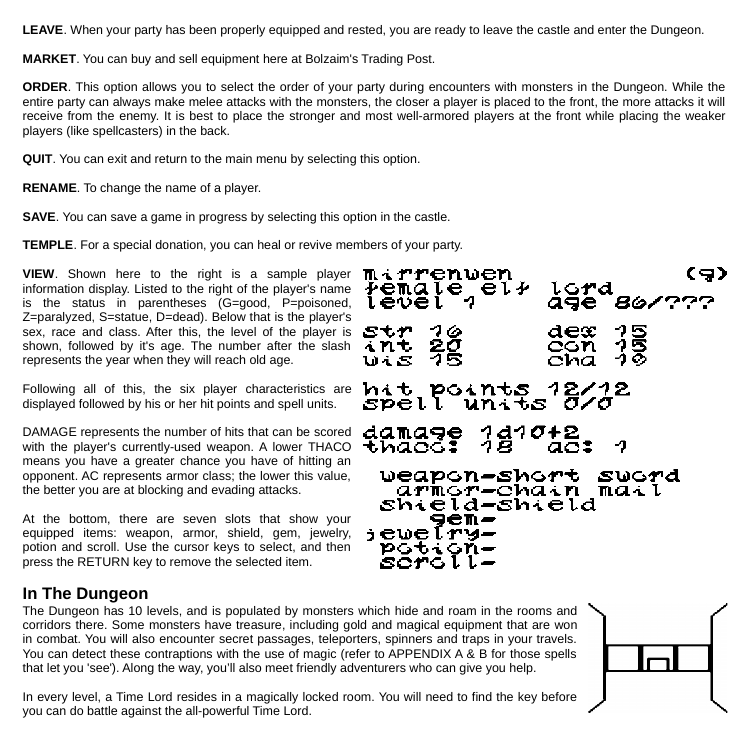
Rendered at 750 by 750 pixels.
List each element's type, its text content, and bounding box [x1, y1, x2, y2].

text ORDER. This option allows you to select the order of your party during encounters with monsters in the Dungeon. While the entire party can always make melee attacks with the monsters, the closer a player is placed to the front, the more attacks it will receive from the enemy. It is best to place the stronger and most well-armored players at the front while placing the weaker players (like spellcasters) in the back. [22, 80, 727, 137]
table_header [352, 267, 727, 584]
text LEAVE. When your party has been properly equipped and rested, you are ready to leave the castle and enter the Dungeon. [22, 22, 727, 37]
picture [361, 266, 728, 570]
table_header [579, 603, 727, 727]
text RENAME. To change the name of a player. [22, 181, 727, 195]
text TEMPLE. For a special donation, you can heal or revive members of your party. [22, 238, 727, 252]
table_header VIEW. Shown here to the right is a sample player information display. Listed to the right of the player's name is the status in parentheses (G=good, P=poisoned, Z=paralyzed, S=statue, D=dead). Below that is the player's sex, race and class. After this, the level of the player is shown, followed by it's age. The number after the slash represents the year when they will reach old age. Following all of this, the six player characteristics are displayed followed by his or her hit points and spell units. DAMAGE represents the number of hits that can be scored with the player's currently-used weapon. A lower THACO means you have a greater chance you have of hitting an opponent. AC represents armor class; the lower this value, the better you are at blocking and evading attacks. At the bottom, there are seven slots that show your equipped items: weapon, armor, shield, gem, jewelry, potion and scroll. Use the cursor keys to select, and then press the RETURN key to remove the selected item. [23, 267, 352, 584]
table_header The Dungeon has 10 levels, and is populated by monsters which hide and roam in the rooms and corridors there. Some monsters have treasure, including gold and magical equipment that are won in combat. You will also encounter secret passages, teleporters, spinners and traps in your travels. You can detect these contraptions with the use of magic (refer to APPENDIX A & B for those spells that let you 'see'). Along the way, you’ll also meet friendly adventurers who can give you help. In every level, a Time Lord resides in a magically locked room. You will need to find the key before you can do battle against the all-powerful Time Lord. [23, 603, 578, 727]
picture [588, 603, 728, 713]
subtitle In The Dungeon [22, 584, 727, 603]
text MARKET. You can buy and sell equipment here at Bolzaim's Trading Post. [22, 51, 727, 66]
text SAVE. You can save a game in progress by selecting this option in the castle. [22, 209, 727, 224]
text QUIT. You can exit and return to the main menu by selecting this option. [22, 152, 727, 166]
